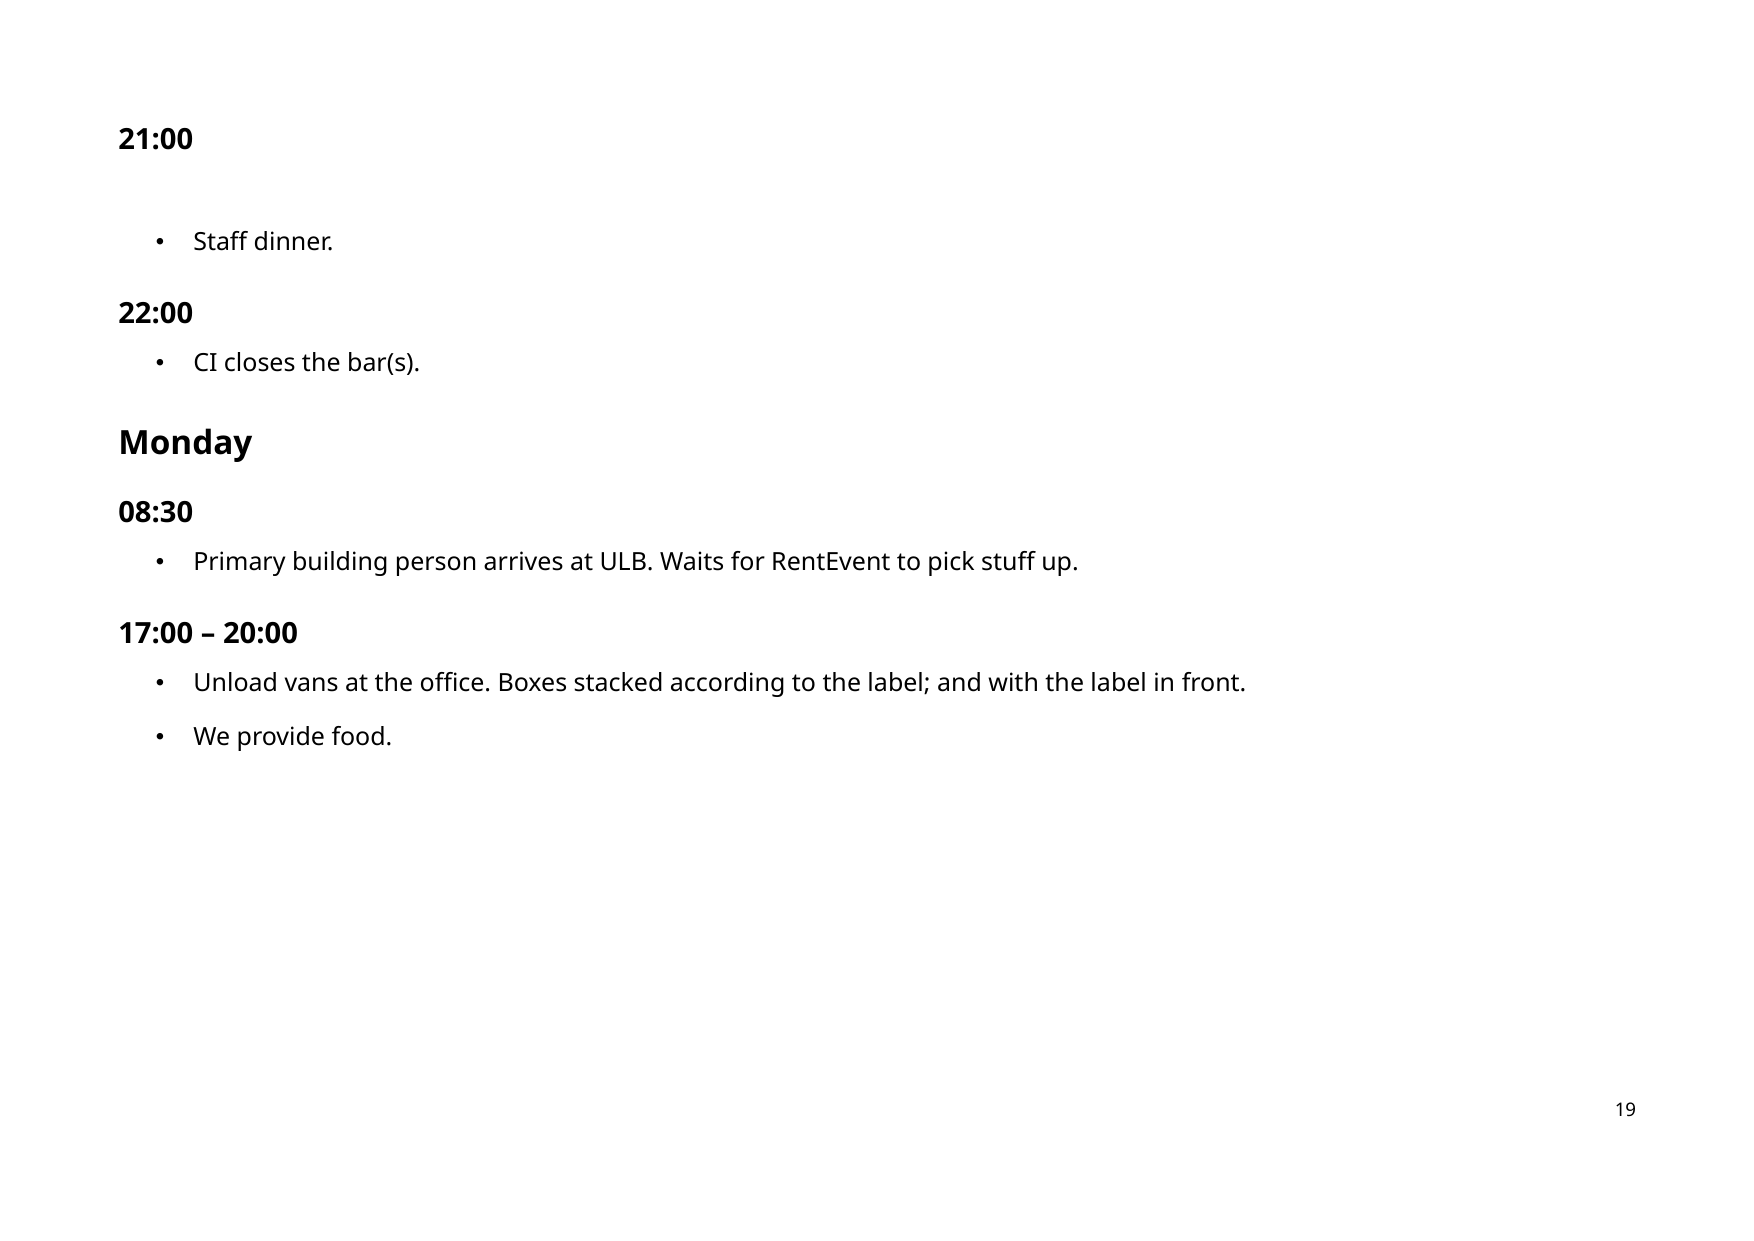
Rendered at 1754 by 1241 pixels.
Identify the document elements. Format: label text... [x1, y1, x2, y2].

subtitle We provide food. [156, 718, 1636, 752]
list Staff dinner. [156, 224, 1636, 258]
subtitle 21:00 [118, 118, 1636, 158]
subtitle Monday [118, 419, 1636, 464]
subtitle 17:00 – 20:00 [118, 612, 1636, 652]
list Primary building person arrives at ULB. Waits for RentEvent to pick stuff up. [156, 544, 1636, 578]
list CI closes the bar(s). [156, 344, 1636, 379]
subtitle 08:30 [118, 492, 1636, 531]
subtitle 22:00 [118, 292, 1636, 332]
list Unload vans at the office. Boxes stacked according to the label; and with the label in front. [156, 664, 1636, 698]
